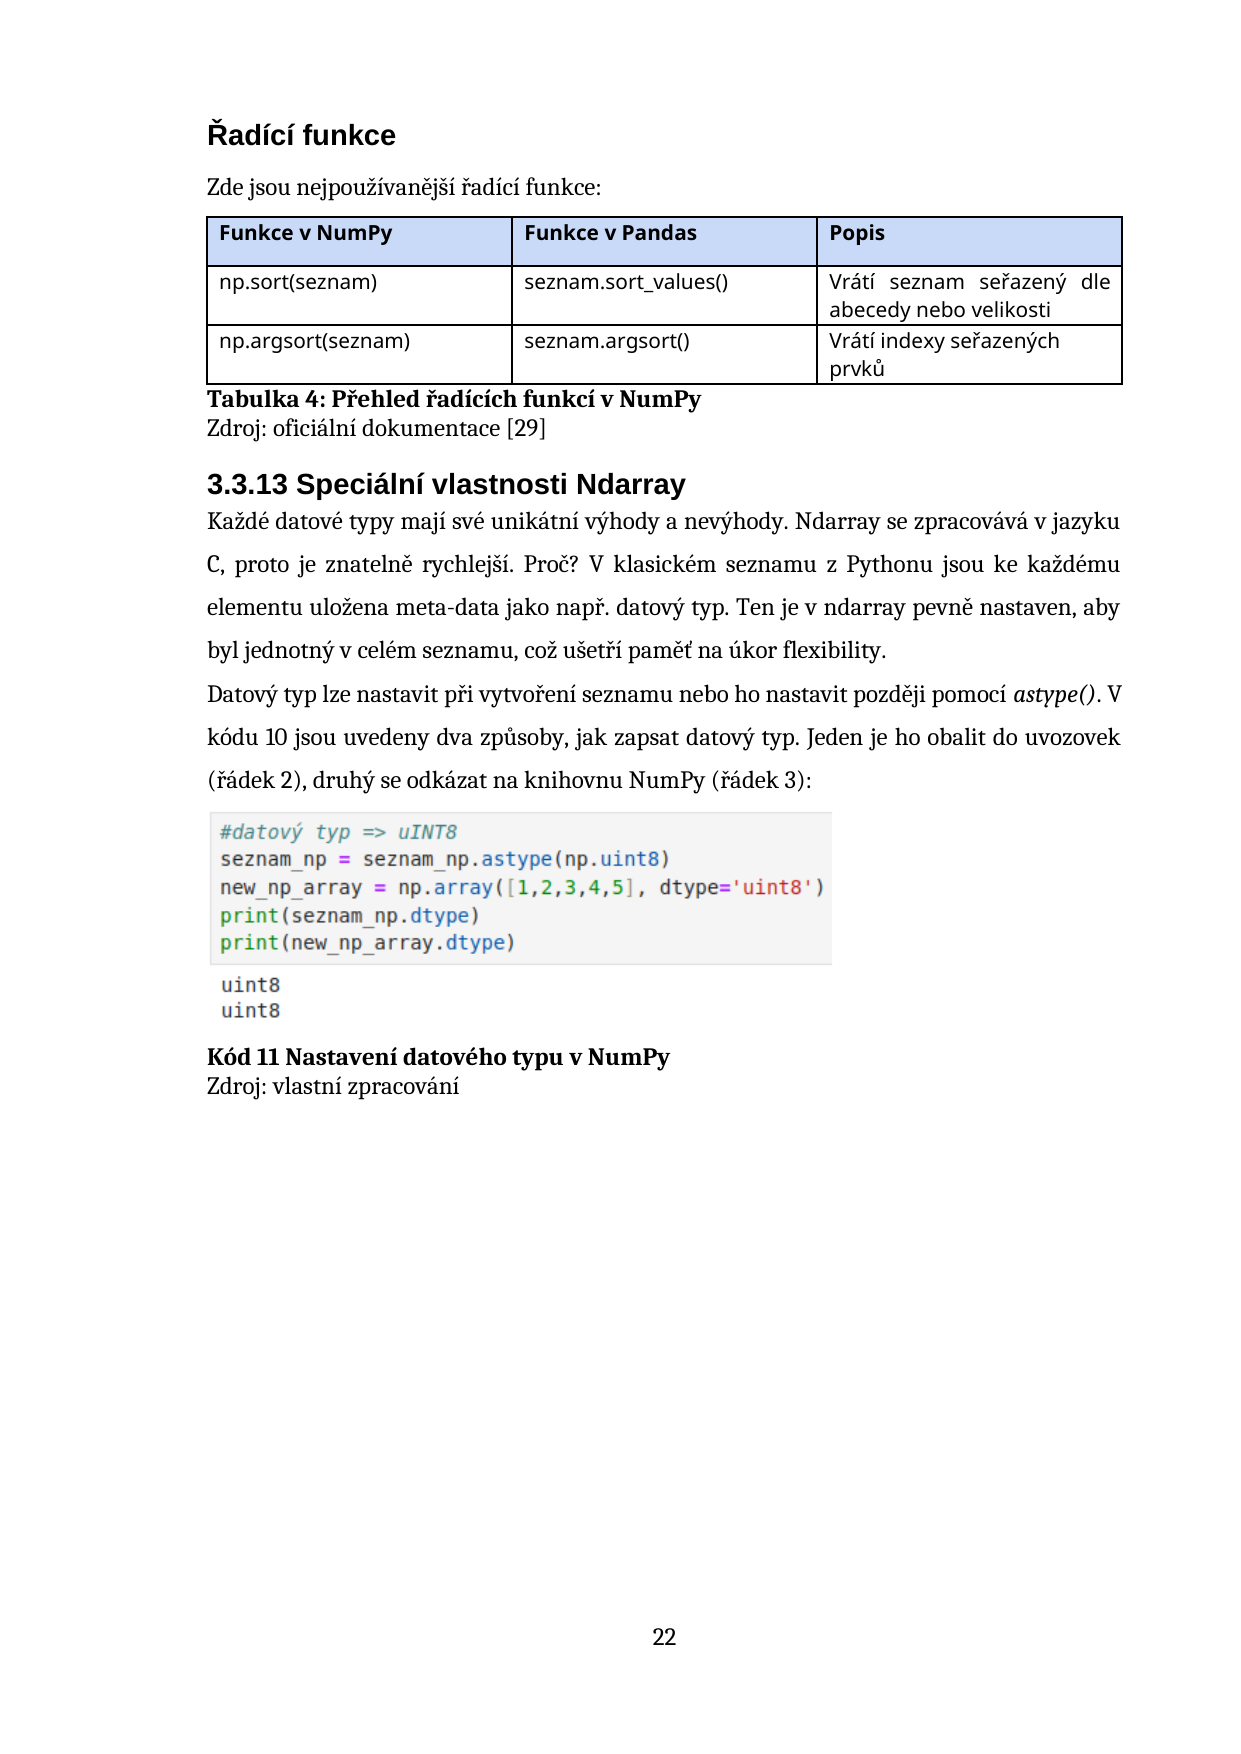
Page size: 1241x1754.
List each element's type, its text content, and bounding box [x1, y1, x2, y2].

table_header Funkce v NumPy [208, 218, 511, 265]
table_cell np.argsort(seznam) [208, 326, 511, 383]
table_header Funkce v Pandas [513, 218, 816, 265]
text Datový typ lze nastavit při vytvoření seznamu nebo ho nastavit později pomocí astype(). V kódu 10 jsou uvedeny dva způsoby, jak zapsat datový typ. Jeden je ho obalit do uvozovek (řádek 2), druhý se odkázat na knihovnu NumPy (řádek 3): [207, 679, 1122, 794]
table_cell seznam.argsort() [513, 326, 816, 383]
table_header Popis [818, 218, 1121, 265]
text Každé datové typy mají své unikátní výhody a nevýhody. Ndarray se zpracovává v jazyku C, proto je znatelně rychlejší. Proč? V klasickém seznamu z Pythonu jsou ke každému elementu uložena meta-data jako např. datový typ. Ten je v ndarray pevně nastaven, aby byl jednotný v celém seznamu, což ušetří paměť na úkor flexibility. [207, 507, 1122, 665]
title Kód 11 Nastavení datového typu v NumPy [207, 1043, 1122, 1072]
table_cell seznam.sort_values() [513, 267, 816, 324]
text Zdroj: vlastní zpracování [207, 1072, 1122, 1100]
picture [206, 808, 833, 1029]
text Zdroj: oficiální dokumentace [29] [207, 413, 1122, 442]
subtitle 3.3.13 Speciální vlastnosti Ndarray [207, 467, 1122, 501]
table_cell Vrátí indexy seřazených prvků [818, 326, 1121, 383]
table_cell np.sort(seznam) [208, 267, 511, 324]
table_cell Vrátí seznam seřazený dle abecedy nebo velikosti [818, 267, 1121, 324]
subtitle Tabulka 4: Přehled řadících funkcí v NumPy [207, 385, 1122, 413]
text Řadící funkce [207, 118, 1122, 152]
text Zde jsou nejpoužívanější řadící funkce: [207, 172, 1122, 201]
